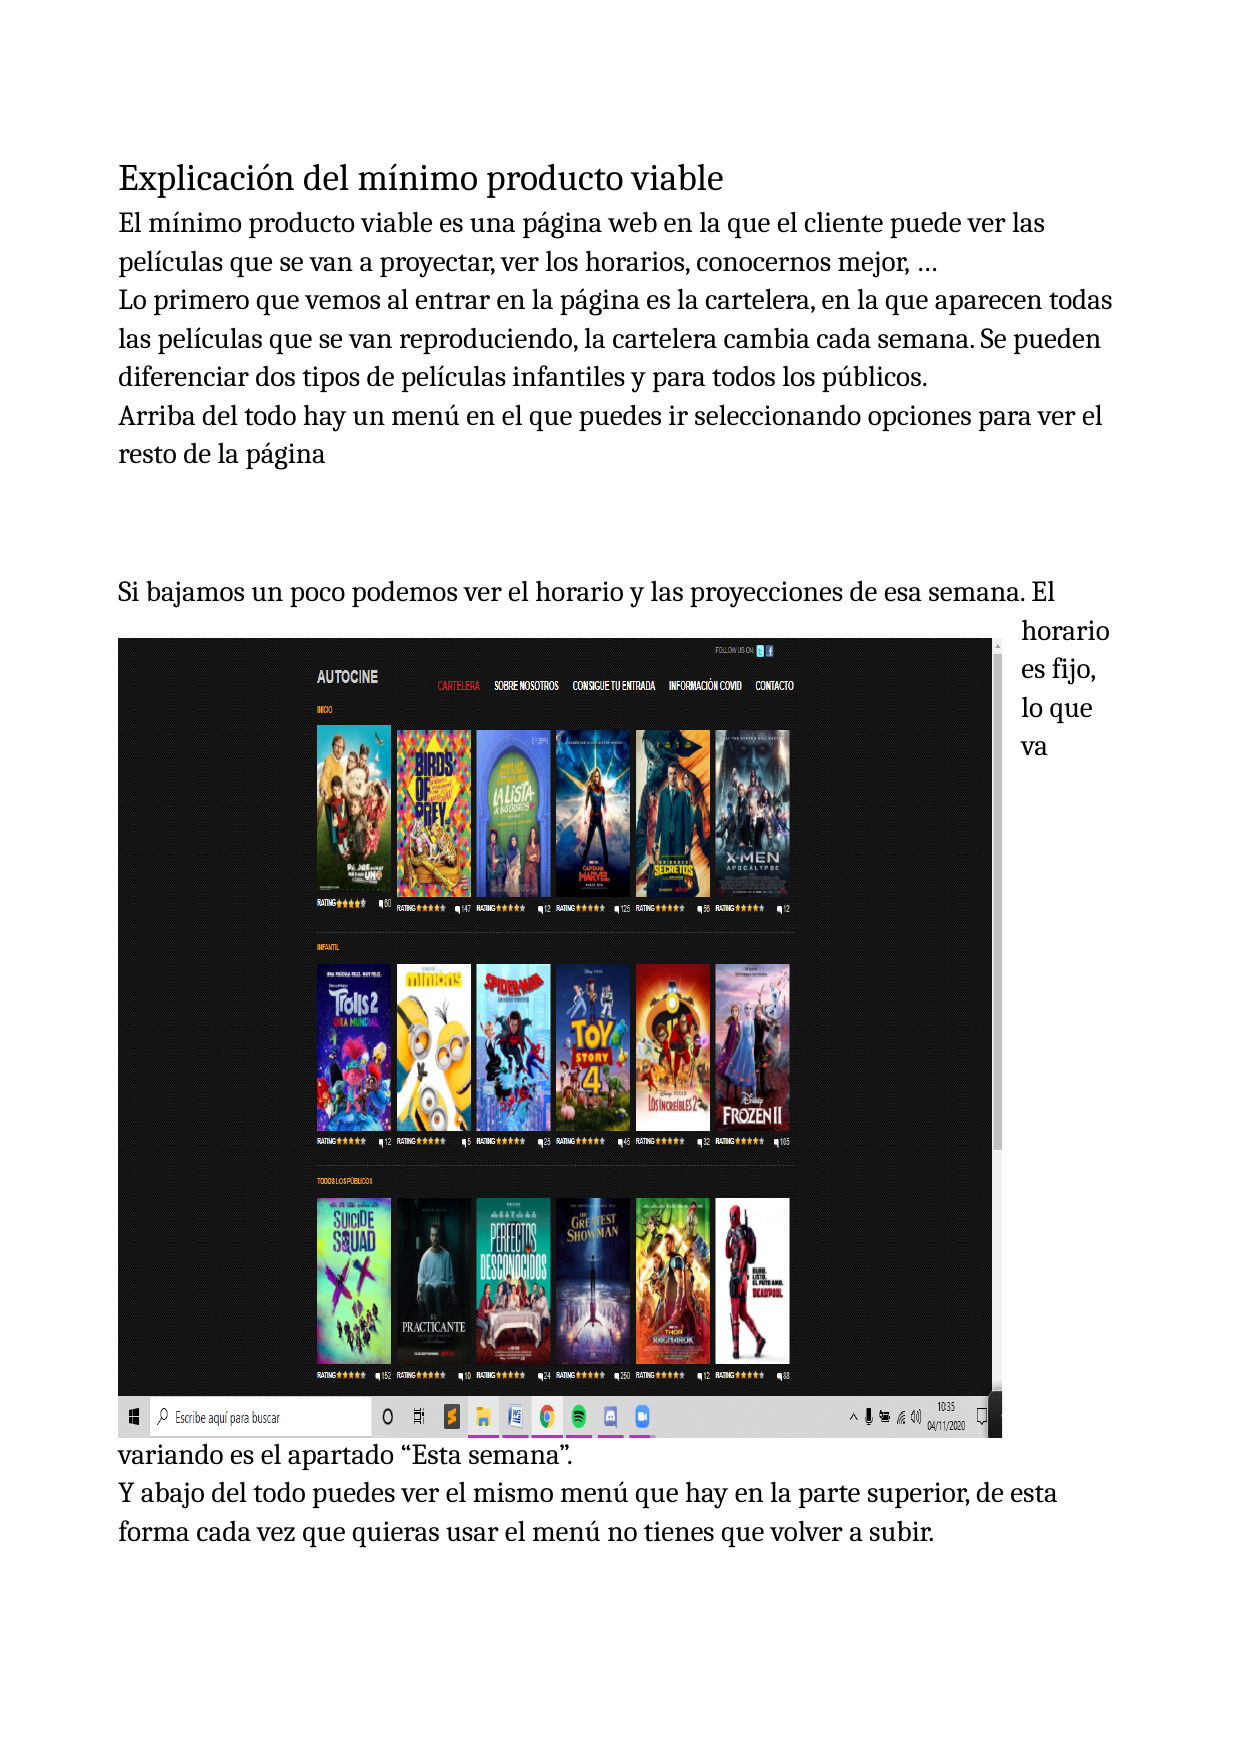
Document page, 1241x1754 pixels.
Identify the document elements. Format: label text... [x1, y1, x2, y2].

text Arriba del todo hay un menú en el que puedes ir seleccionando opciones para ver el resto de la página [118, 399, 1122, 471]
text Y abajo del todo puedes ver el mismo menú que hay en la parte superior, de esta forma cada vez que quieras usar el menú no tienes que volver a subir. [118, 1477, 1122, 1549]
text Si bajamos un poco podemos ver el horario y las proyecciones de esa semana. El horario es fijo, lo que va variando es el apartado “Esta semana”. [118, 575, 1122, 1472]
text El mínimo producto viable es una página web en la que el cliente puede ver las películas que se van a proyectar, ver los horarios, conocernos mejor, … [118, 206, 1122, 278]
text Lo primero que vemos al entrar en la página es la cartelera, en la que aparecen todas las películas que se van reproduciendo, la cartelera cambia cada semana. Se pueden diferenciar dos tipos de películas infantiles y para todos los públicos. [118, 283, 1122, 394]
picture [118, 638, 1003, 1438]
text Explicación del mínimo producto viable [118, 157, 1122, 200]
